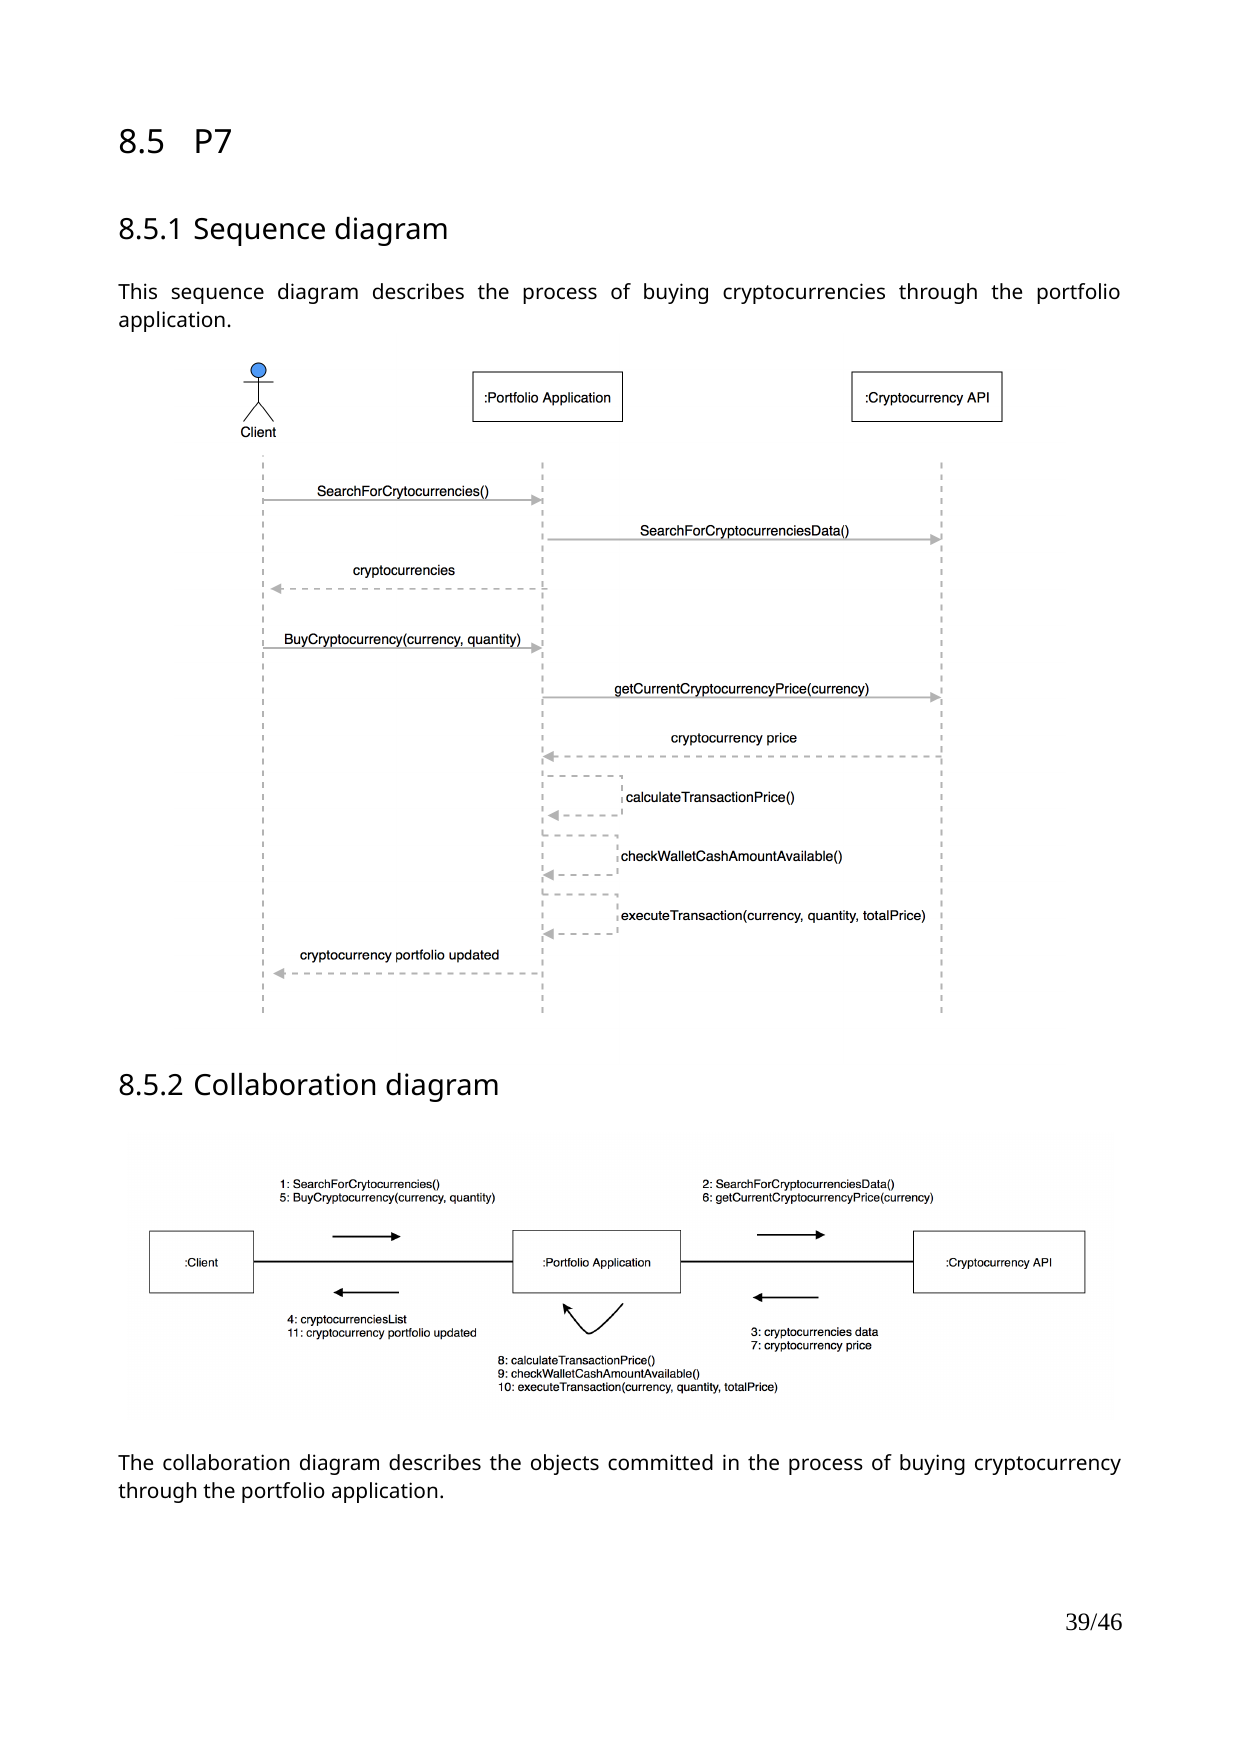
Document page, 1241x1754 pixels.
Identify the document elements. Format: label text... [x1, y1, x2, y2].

text This sequence diagram describes the process of buying cryptocurrencies through the portfolio application. [118, 277, 1122, 334]
picture [173, 333, 1067, 1065]
title P7 [118, 118, 1122, 163]
text The collaboration diagram describes the objects committed in the process of buying cryptocurrency through the portfolio application. [118, 1448, 1122, 1504]
title Collaboration diagram [118, 334, 1122, 1104]
picture [126, 1132, 1114, 1420]
title Sequence diagram [118, 208, 1122, 248]
